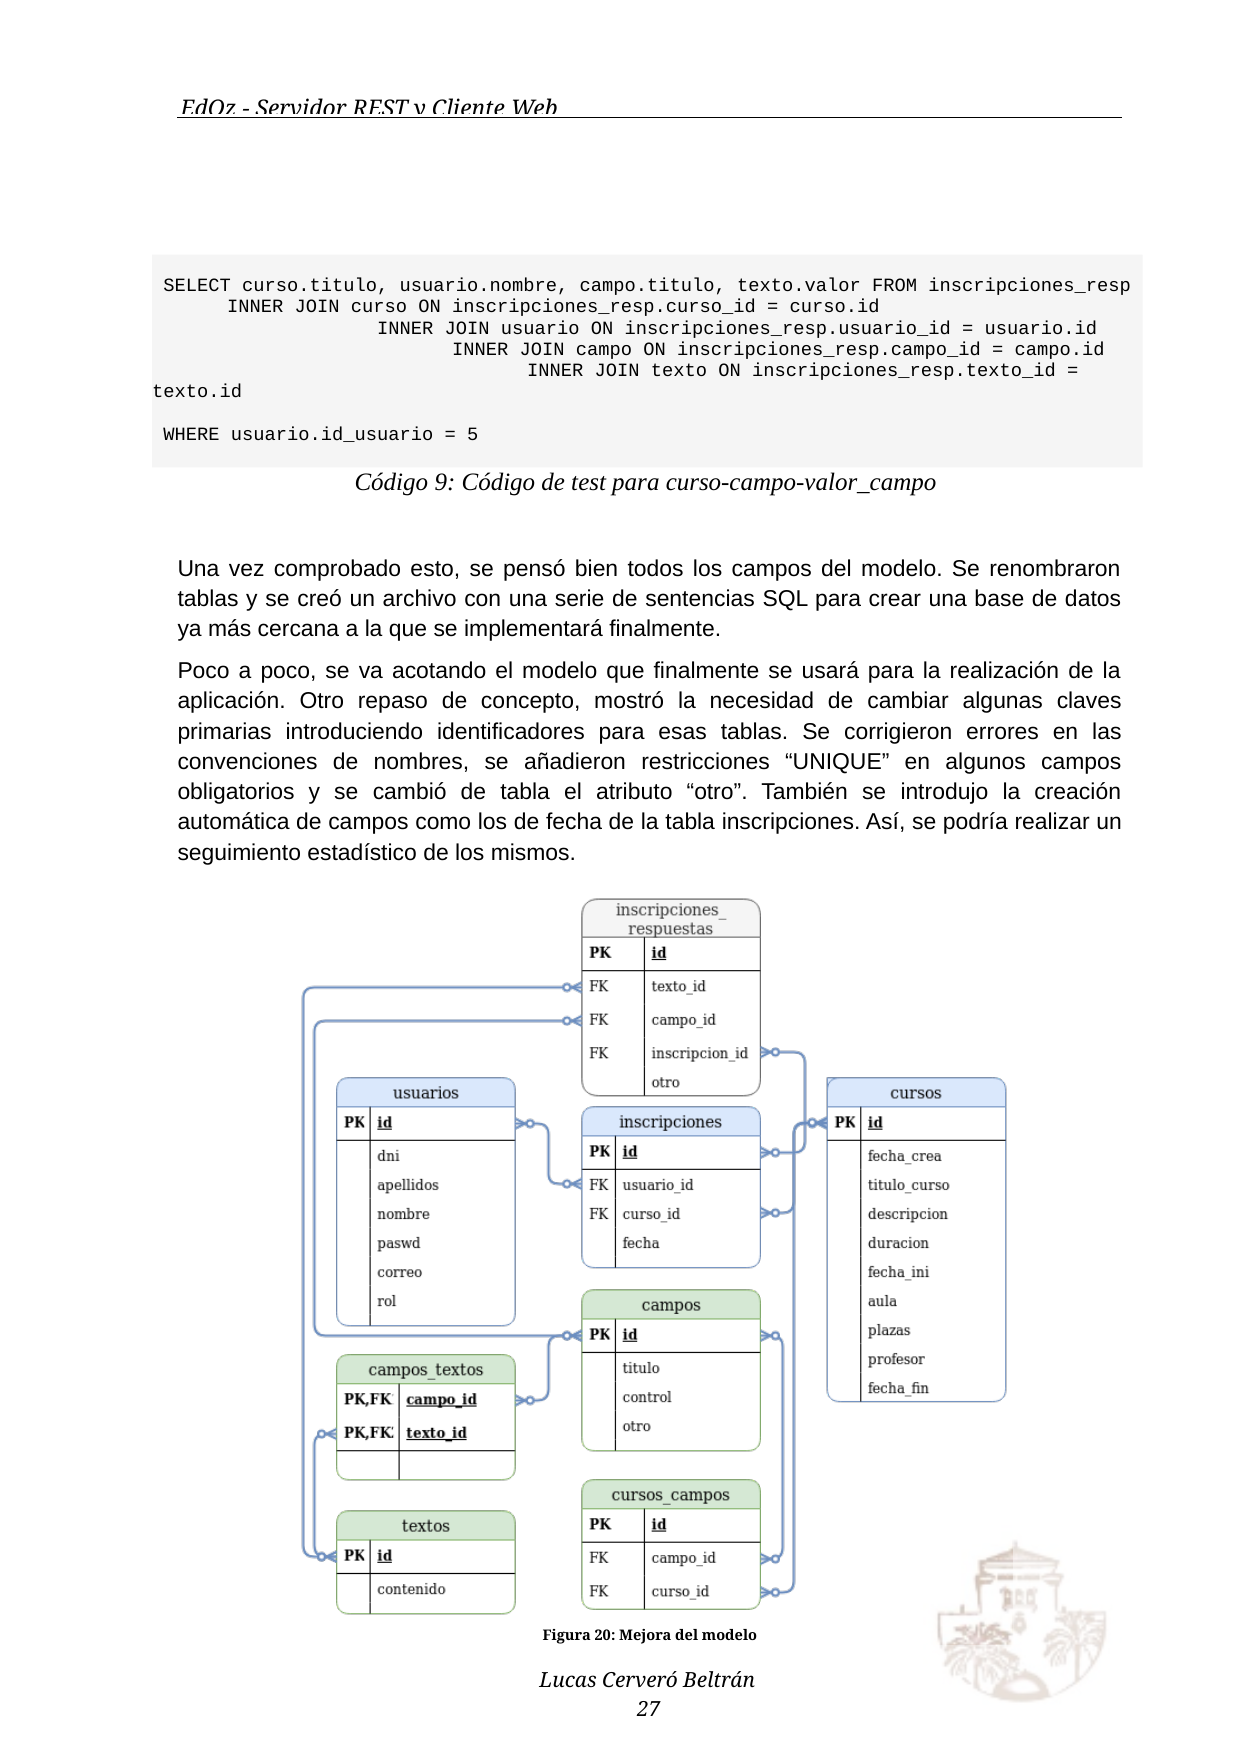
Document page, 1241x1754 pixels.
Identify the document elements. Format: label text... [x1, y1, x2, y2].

text Una vez comprobado esto, se pensó bien todos los campos del modelo. Se renombraron tablas y se creó un archivo con una serie de sentencias SQL para crear una base de datos ya más cercana a la que se implementará finalmente. [177, 555, 1122, 642]
text Poco a poco, se va acotando el modelo que finalmente se usará para la realización de la aplicación. Otro repaso de concepto, mostró la necesidad de cambiar algunas claves primarias introduciendo identificadores para esas tablas. Se corrigieron errores en las convenciones de nombres, se añadieron restricciones “UNIQUE” en algunos campos obligatorios y se cambió de tabla el atributo “otro”. También se introdujo la creación automática de campos como los de fecha de la tabla inscripciones. Así, se podría realizar un seguimiento estadístico de los mismos. [177, 657, 1122, 865]
text Figura 20: Mejora del modelo [286, 1621, 1013, 1645]
text Código 9: Código de test para curso-campo-valor_campo [152, 259, 1147, 496]
picture [286, 893, 1013, 1621]
